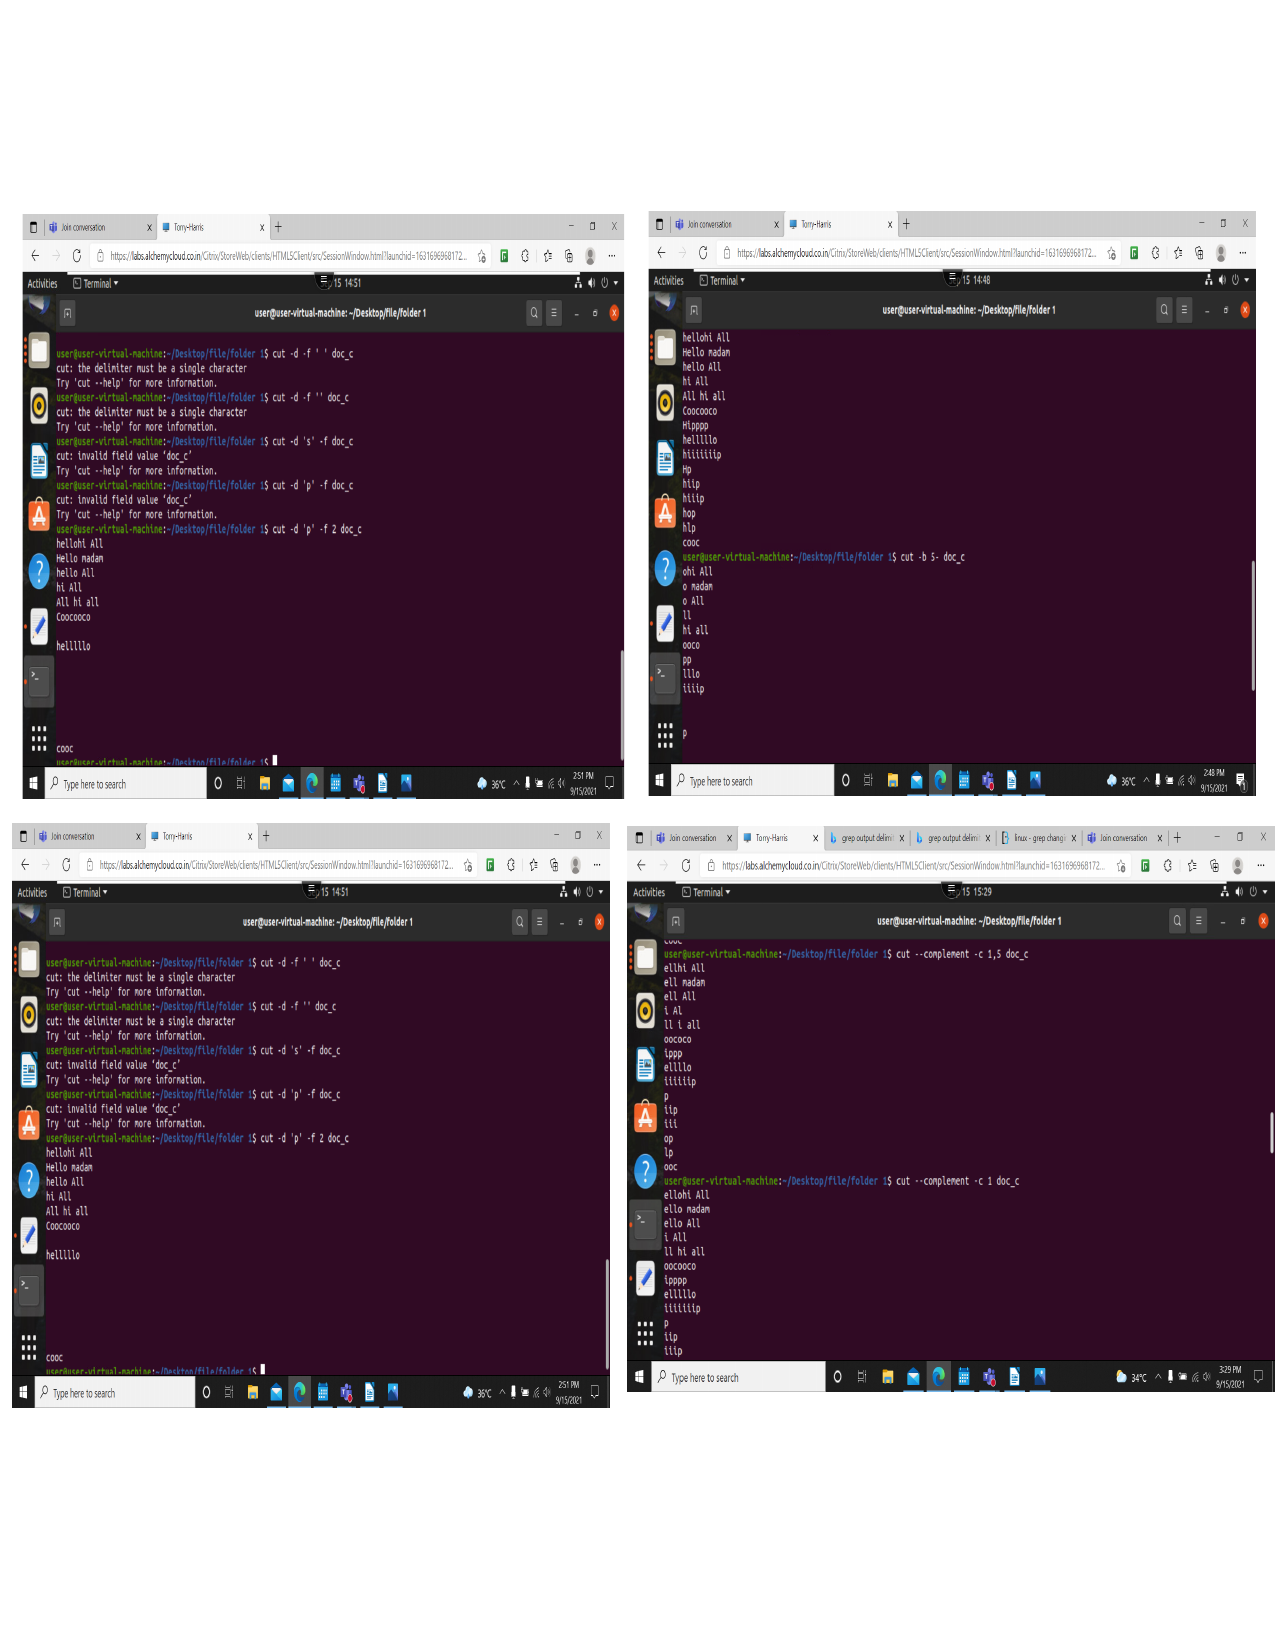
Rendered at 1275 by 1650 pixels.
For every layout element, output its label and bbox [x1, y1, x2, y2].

picture [22, 214, 625, 799]
picture [627, 826, 1275, 1392]
picture [12, 823, 610, 1408]
picture [648, 211, 1256, 796]
